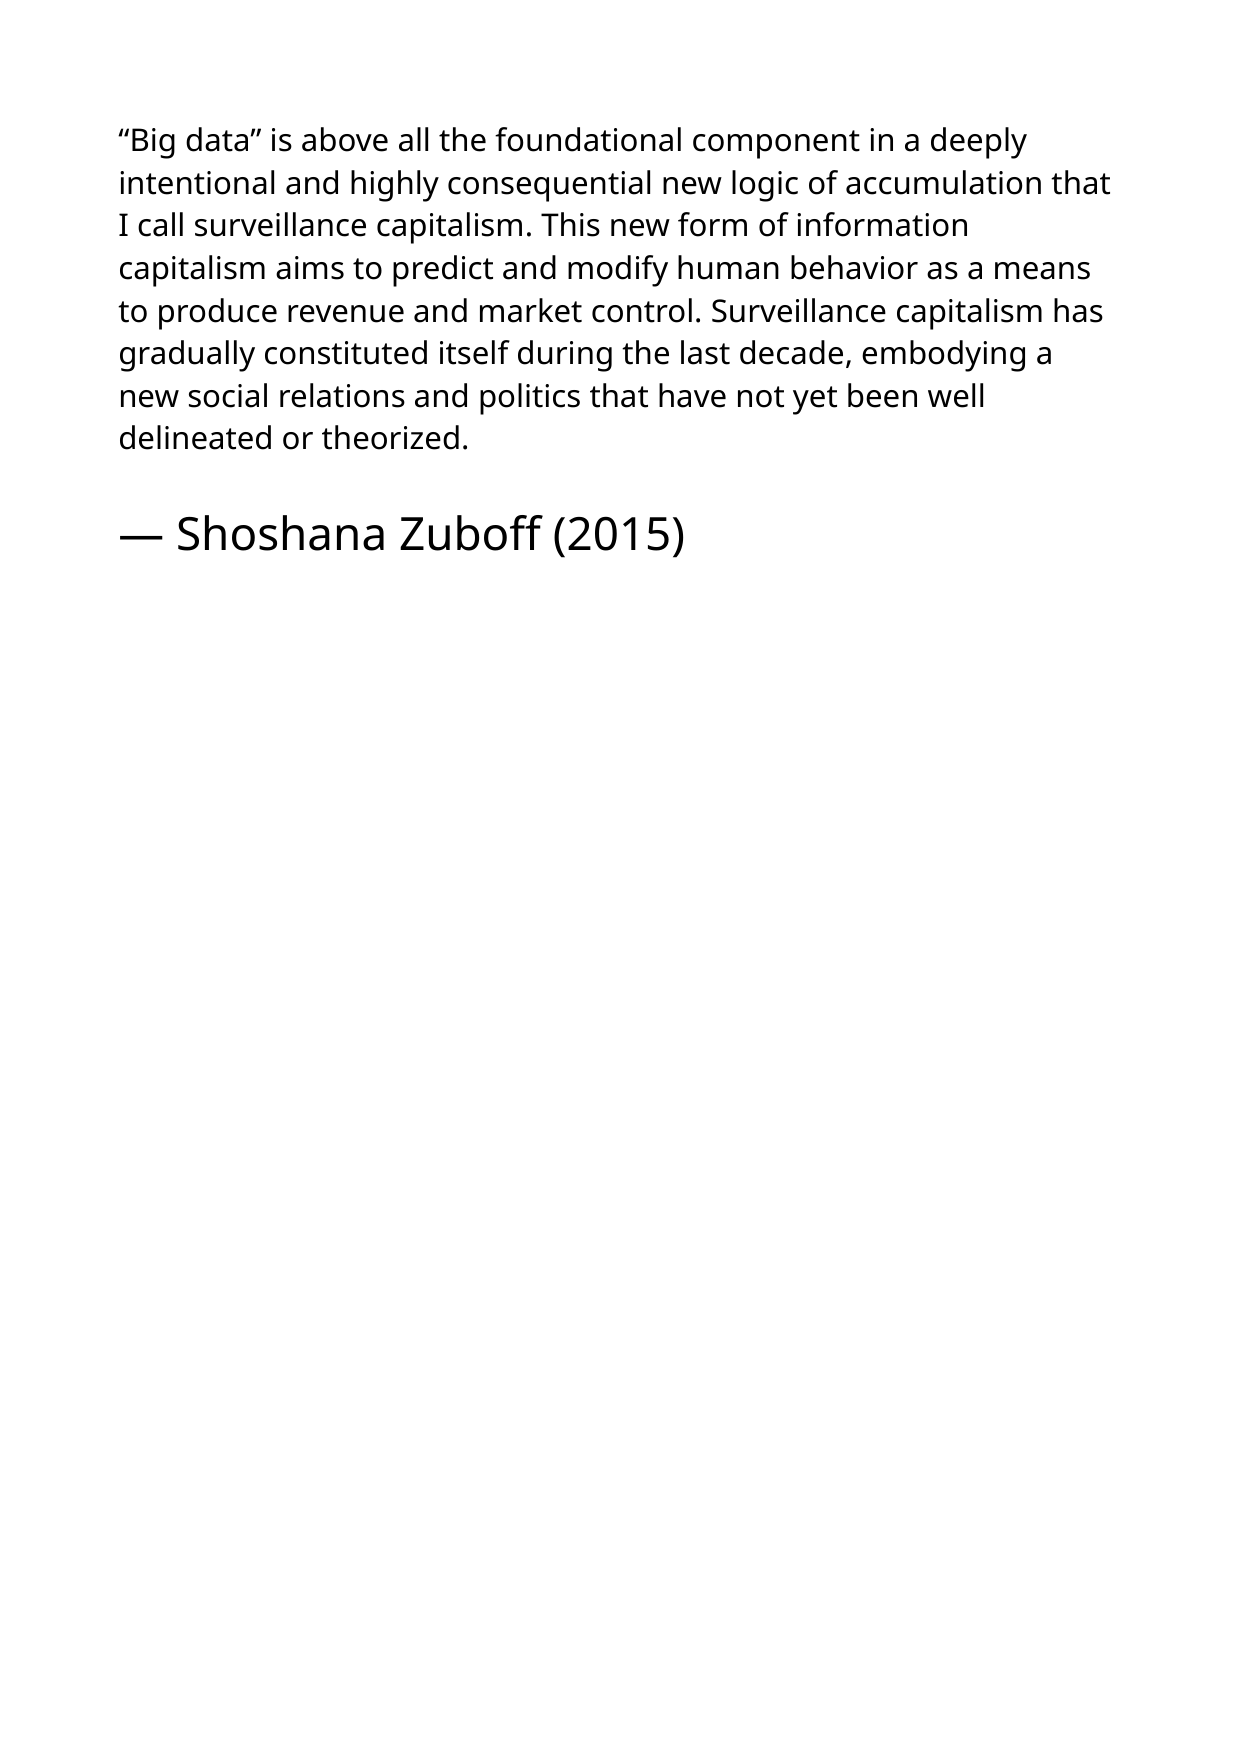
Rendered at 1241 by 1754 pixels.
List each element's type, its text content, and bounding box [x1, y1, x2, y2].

text — Shoshana Zuboff (2015) [118, 502, 1122, 564]
text “Big data” is above all the foundational component in a deeply intentional and highly consequential new logic of accumulation that I call surveillance capitalism. This new form of information capitalism aims to predict and modify human behavior as a means to produce revenue and market control. Surveillance capitalism has gradually constituted itself during the last decade, embodying a new social relations and politics that have not yet been well delineated or theorized. [118, 118, 1122, 459]
